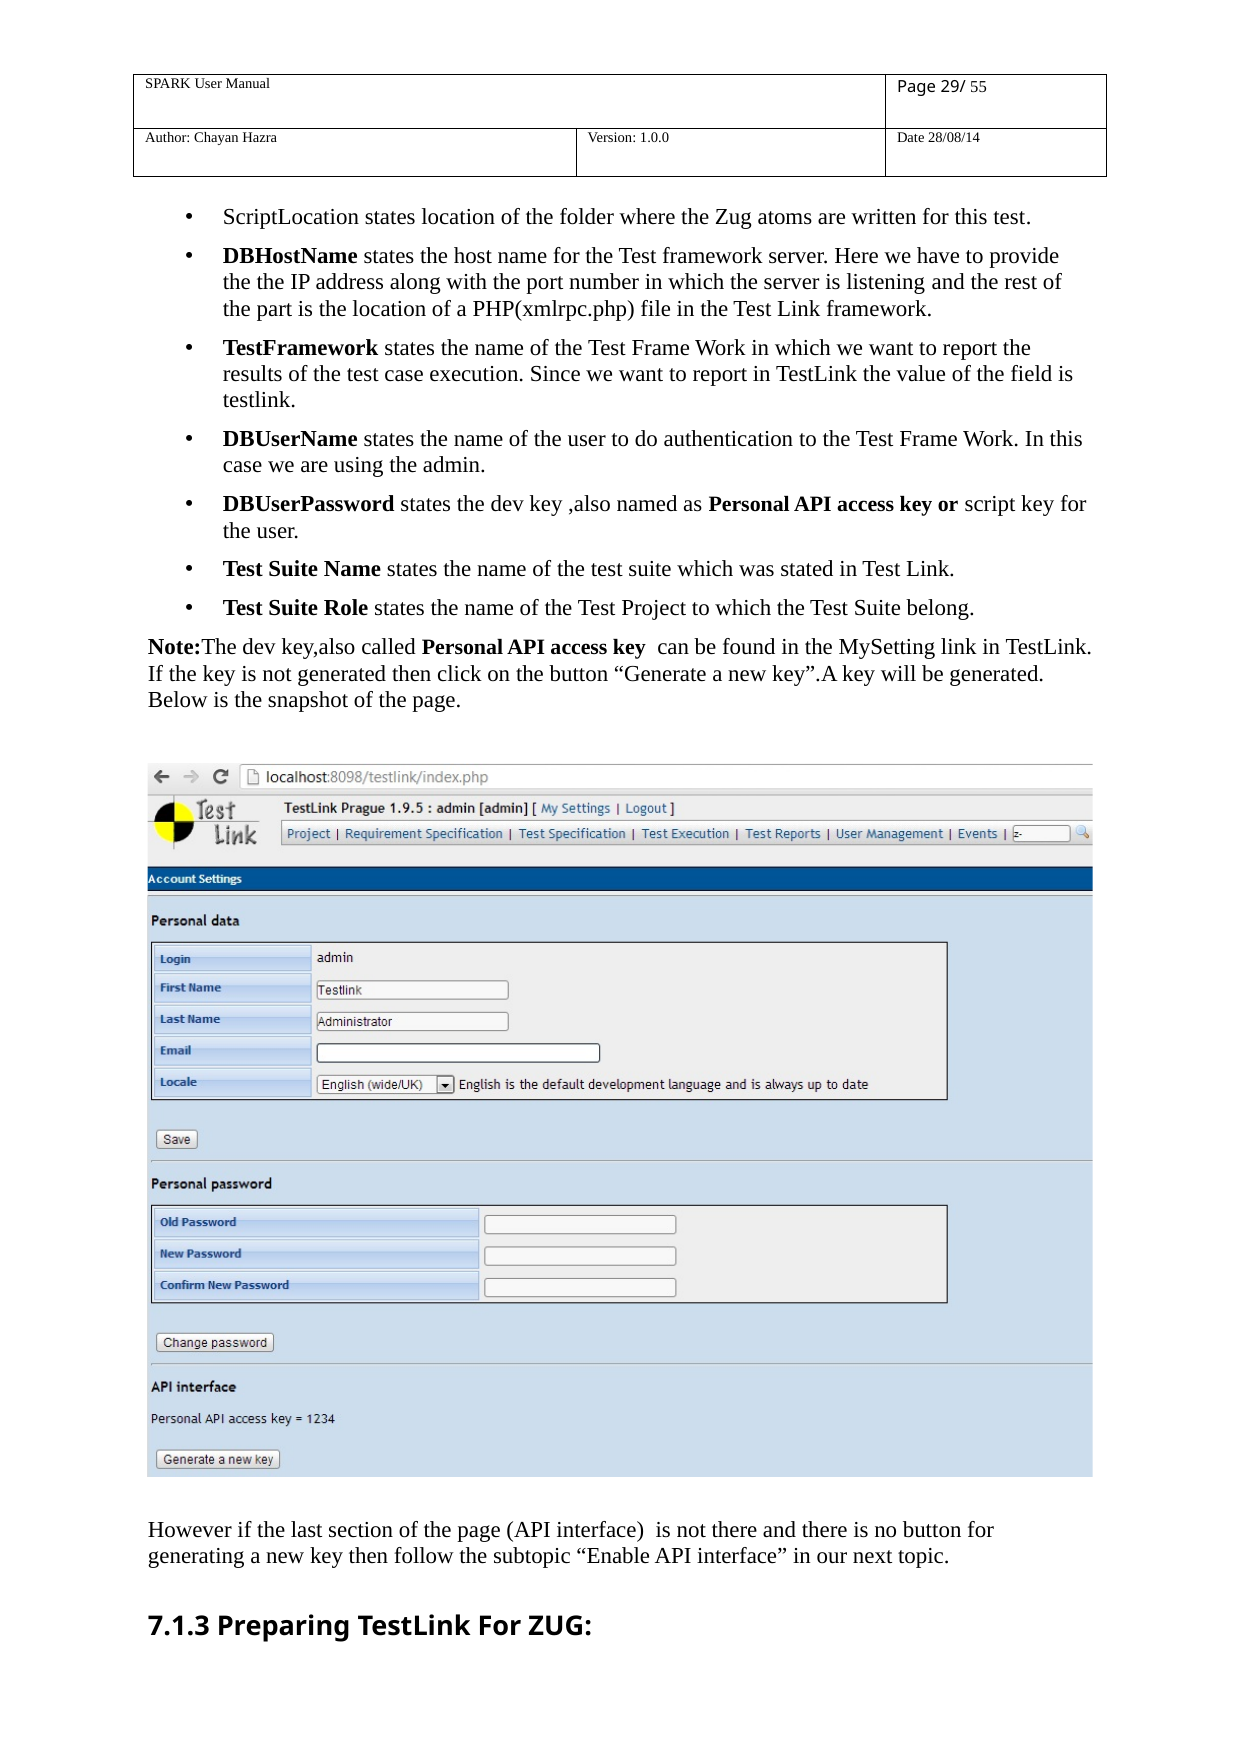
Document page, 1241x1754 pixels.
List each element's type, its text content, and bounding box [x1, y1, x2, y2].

list DBUserName states the name of the user to do authentication to the Test Frame Work. In this case we are using the admin. [185, 425, 1092, 478]
list Test Suite Name states the name of the test suite which was stated in Test Link. [185, 556, 1092, 582]
text Note:The dev key,also called Personal API access key can be found in the MySetting link in TestLink. If the key is not generated then click on the button “Generate a new key”.A key will be generated. Below is the snapshot of the page. [148, 633, 1092, 712]
list DBUserPassword states the dev key ,also named as Personal API access key or script key for the user. [185, 490, 1092, 543]
list ScriptLocation states location of the folder where the Zug atoms are written for this test. [185, 203, 1092, 229]
list TestFramework states the name of the Test Frame Work in which we want to report the results of the test case execution. Since we want to report in TestLink the value of the field is testlink. [185, 333, 1092, 413]
list DBHostName states the host name for the Test framework server. Here we have to provide the the IP address along with the port number in which the server is listening and the rest of the part is the location of a PHP(xmlrpc.php) file in the Test Link framework. [185, 242, 1092, 321]
picture [147, 763, 1093, 1477]
list Test Suite Role states the name of the Test Project to which the Test Suite belong. [185, 594, 1092, 621]
subtitle 7.1.3 Preparing TestLink For ZUG: [148, 1606, 1092, 1643]
text However if the last section of the page (API interface) is not there and there is no button for generating a new key then follow the subtopic “Enable API interface” in our next topic. [148, 1516, 1092, 1569]
